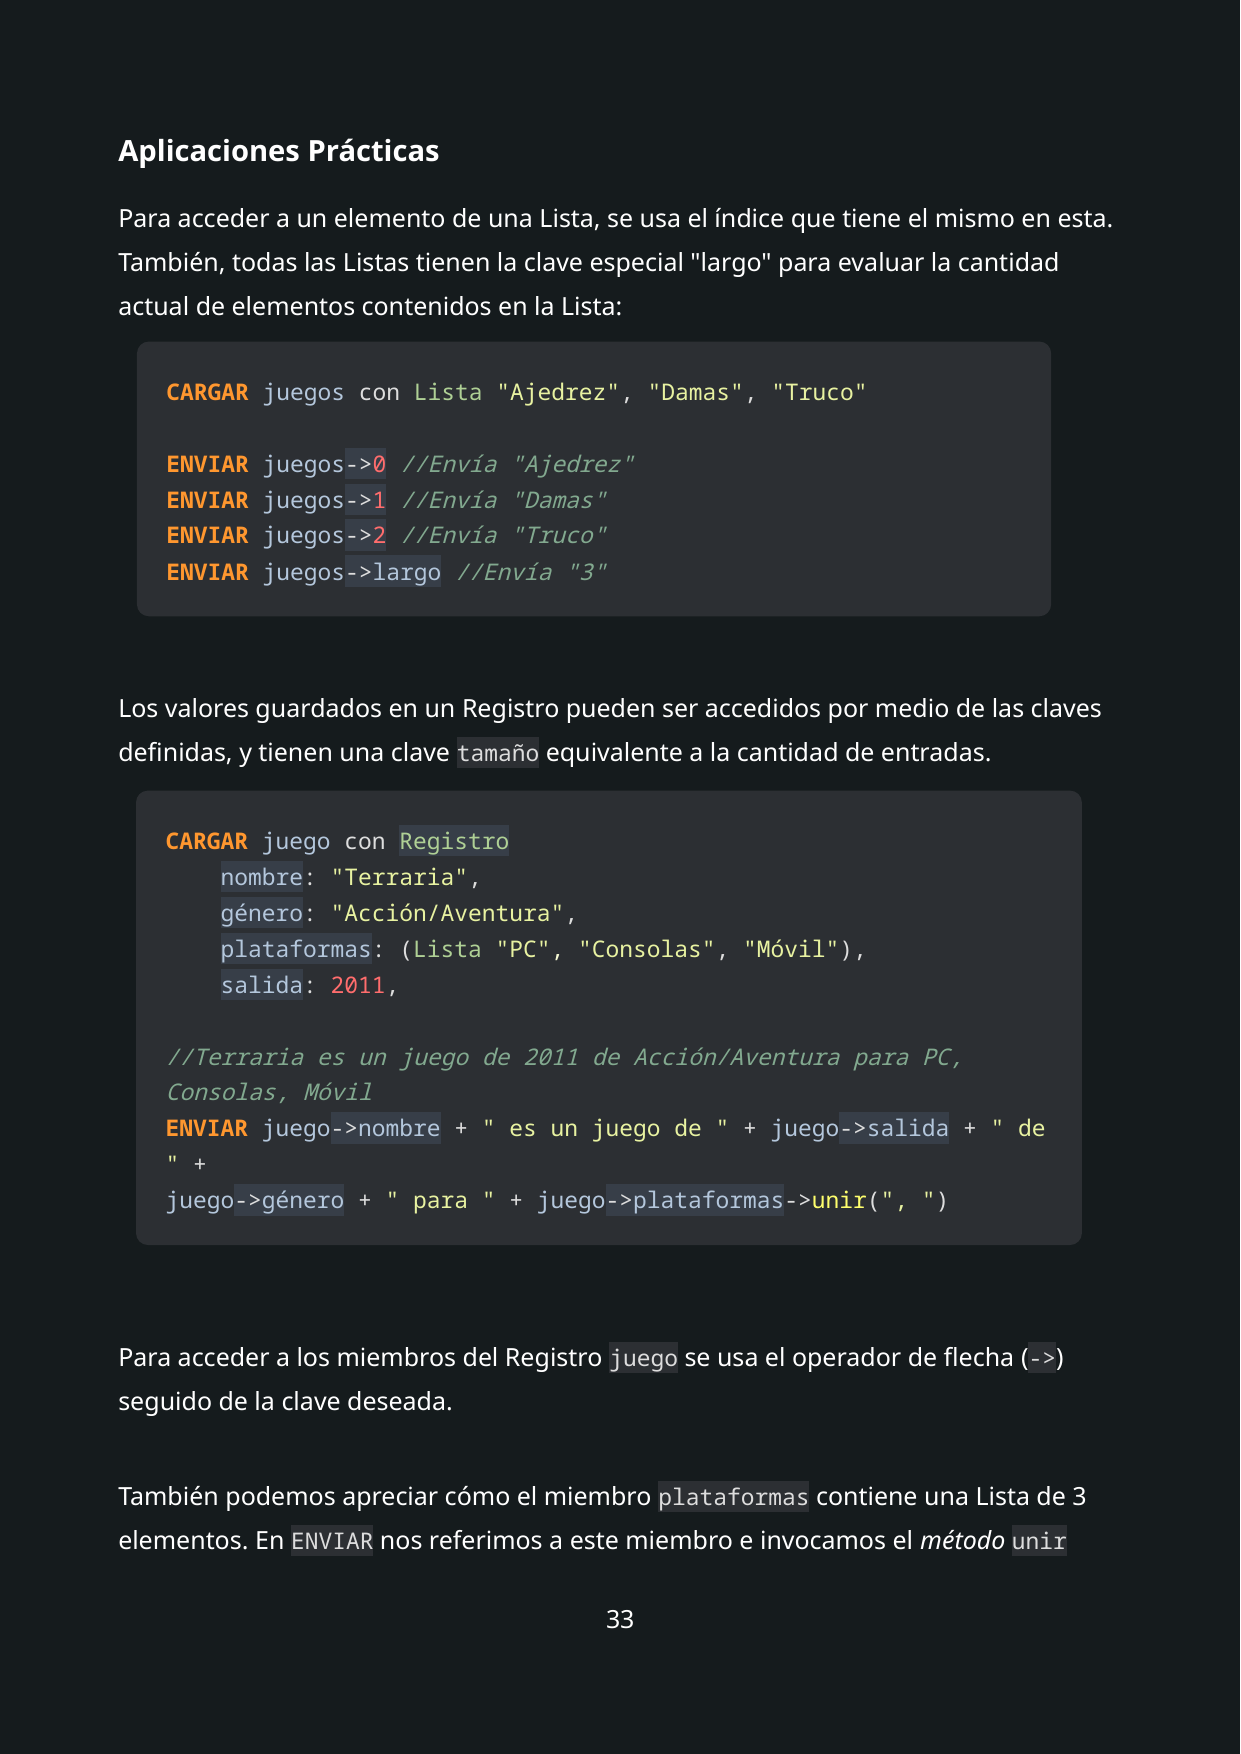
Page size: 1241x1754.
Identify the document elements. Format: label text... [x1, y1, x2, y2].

subtitle Aplicaciones Prácticas [118, 131, 1122, 170]
text Los valores guardados en un Registro pueden ser accedidos por medio de las claves definidas, y tienen una clave tamaño equivalente a la cantidad de entradas. [118, 690, 1122, 768]
text También podemos apreciar cómo el miembro plataformas contiene una Lista de 3 elementos. En ENVIAR nos referimos a este miembro e invocamos el método unir [118, 1478, 1122, 1557]
text Para acceder a un elemento de una Lista, se usa el índice que tiene el mismo en esta. También, todas las Listas tienen la clave especial "largo" para evaluar la cantidad actual de elementos contenidos en la Lista: [118, 201, 1122, 323]
text Para acceder a los miembros del Registro juego se usa el operador de flecha (->) seguido de la clave deseada. [118, 1339, 1122, 1418]
